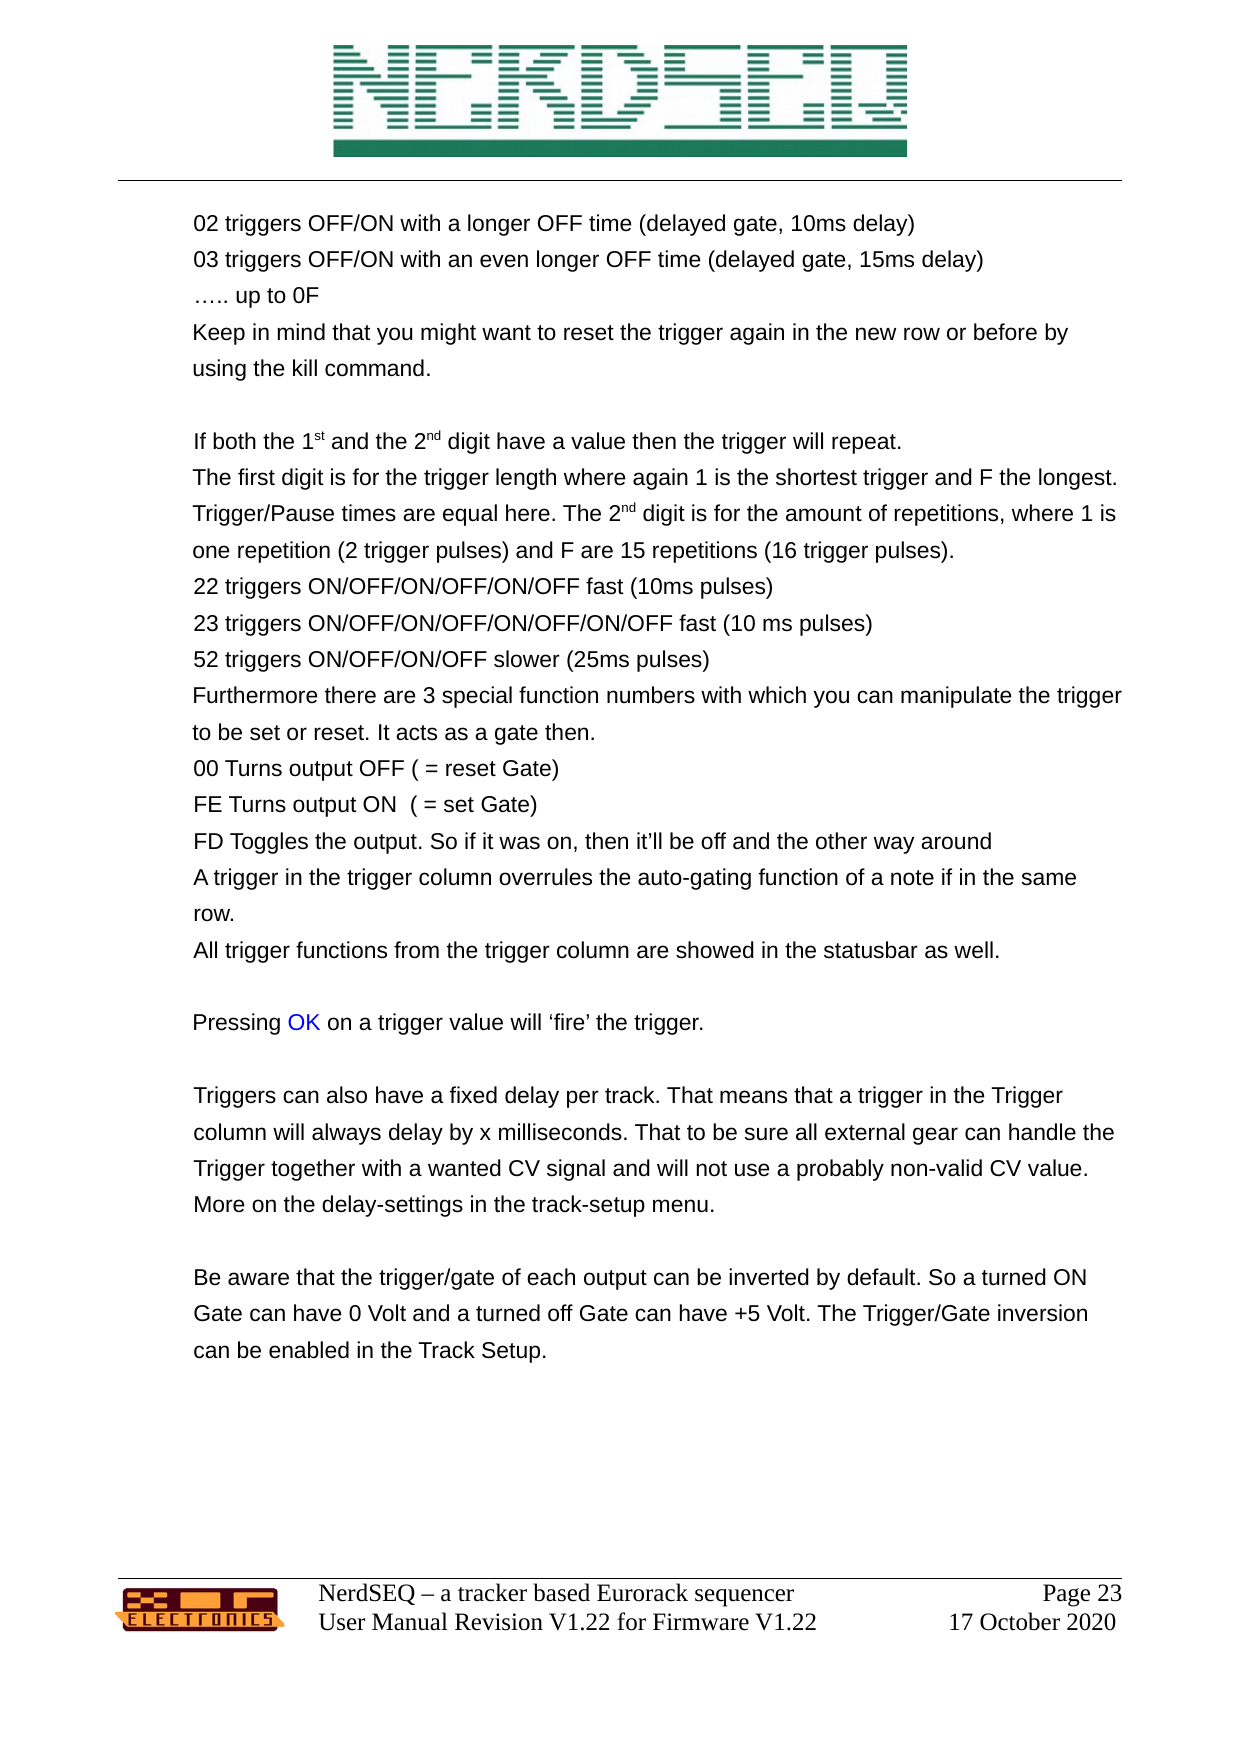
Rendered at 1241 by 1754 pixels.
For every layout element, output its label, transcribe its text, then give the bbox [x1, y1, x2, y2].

text FD Toggles the output. So if it was on, then it’ll be off and the other way around [118, 828, 1122, 854]
text 22 triggers ON/OFF/ON/OFF/ON/OFF fast (10ms pulses) [118, 573, 1122, 599]
text More on the delay-settings in the track-setup menu. [118, 1191, 1122, 1217]
text 02 triggers OFF/ON with a longer OFF time (delayed gate, 10ms delay) [118, 209, 1122, 236]
text All trigger functions from the trigger column are showed in the statusbar as well. [118, 937, 1122, 963]
picture [333, 45, 908, 157]
text FE Turns output ON ( = set Gate) [118, 791, 1122, 818]
text Furthermore there are 3 special function numbers with which you can manipulate the trigger to be set or reset. It acts as a gate then. [192, 682, 1122, 745]
text Be aware that the trigger/gate of each output can be inverted by default. So a turned ON Gate can have 0 Volt and a turned off Gate can have +5 Volt. The Trigger/Gate inversion can be enabled in the Track Setup. [118, 1264, 1122, 1363]
text A trigger in the trigger column overrules the auto-gating function of a note if in the same row. [118, 864, 1122, 927]
text ….. up to 0F [118, 282, 1122, 309]
text The first digit is for the trigger length where again 1 is the shortest trigger and F the longest. Trigger/Pause times are equal here. The 2nd digit is for the amount of repetitions, where 1 is one repetition (2 trigger pulses) and F are 15 repetitions (16 trigger pulses). [192, 464, 1122, 563]
text Triggers can also have a fixed delay per track. That means that a trigger in the Trigger column will always delay by x milliseconds. That to be sure all external gear can handle the Trigger together with a wanted CV signal and will not use a probably non-valid CV value. [118, 1082, 1122, 1181]
picture [115, 1584, 285, 1634]
text 03 triggers OFF/ON with an even longer OFF time (delayed gate, 15ms delay) [118, 246, 1122, 272]
text 52 triggers ON/OFF/ON/OFF slower (25ms pulses) [118, 646, 1122, 672]
text 23 triggers ON/OFF/ON/OFF/ON/OFF/ON/OFF fast (10 ms pulses) [118, 609, 1122, 636]
text 00 Turns output OFF ( = reset Gate) [118, 755, 1122, 781]
text If both the 1st and the 2nd digit have a value then the trigger will repeat. [118, 428, 1122, 454]
text Pressing OK on a trigger value will ‘fire’ the trigger. [192, 1009, 1122, 1036]
text Keep in mind that you might want to reset the trigger again in the new row or before by using the kill command. [192, 319, 1122, 381]
